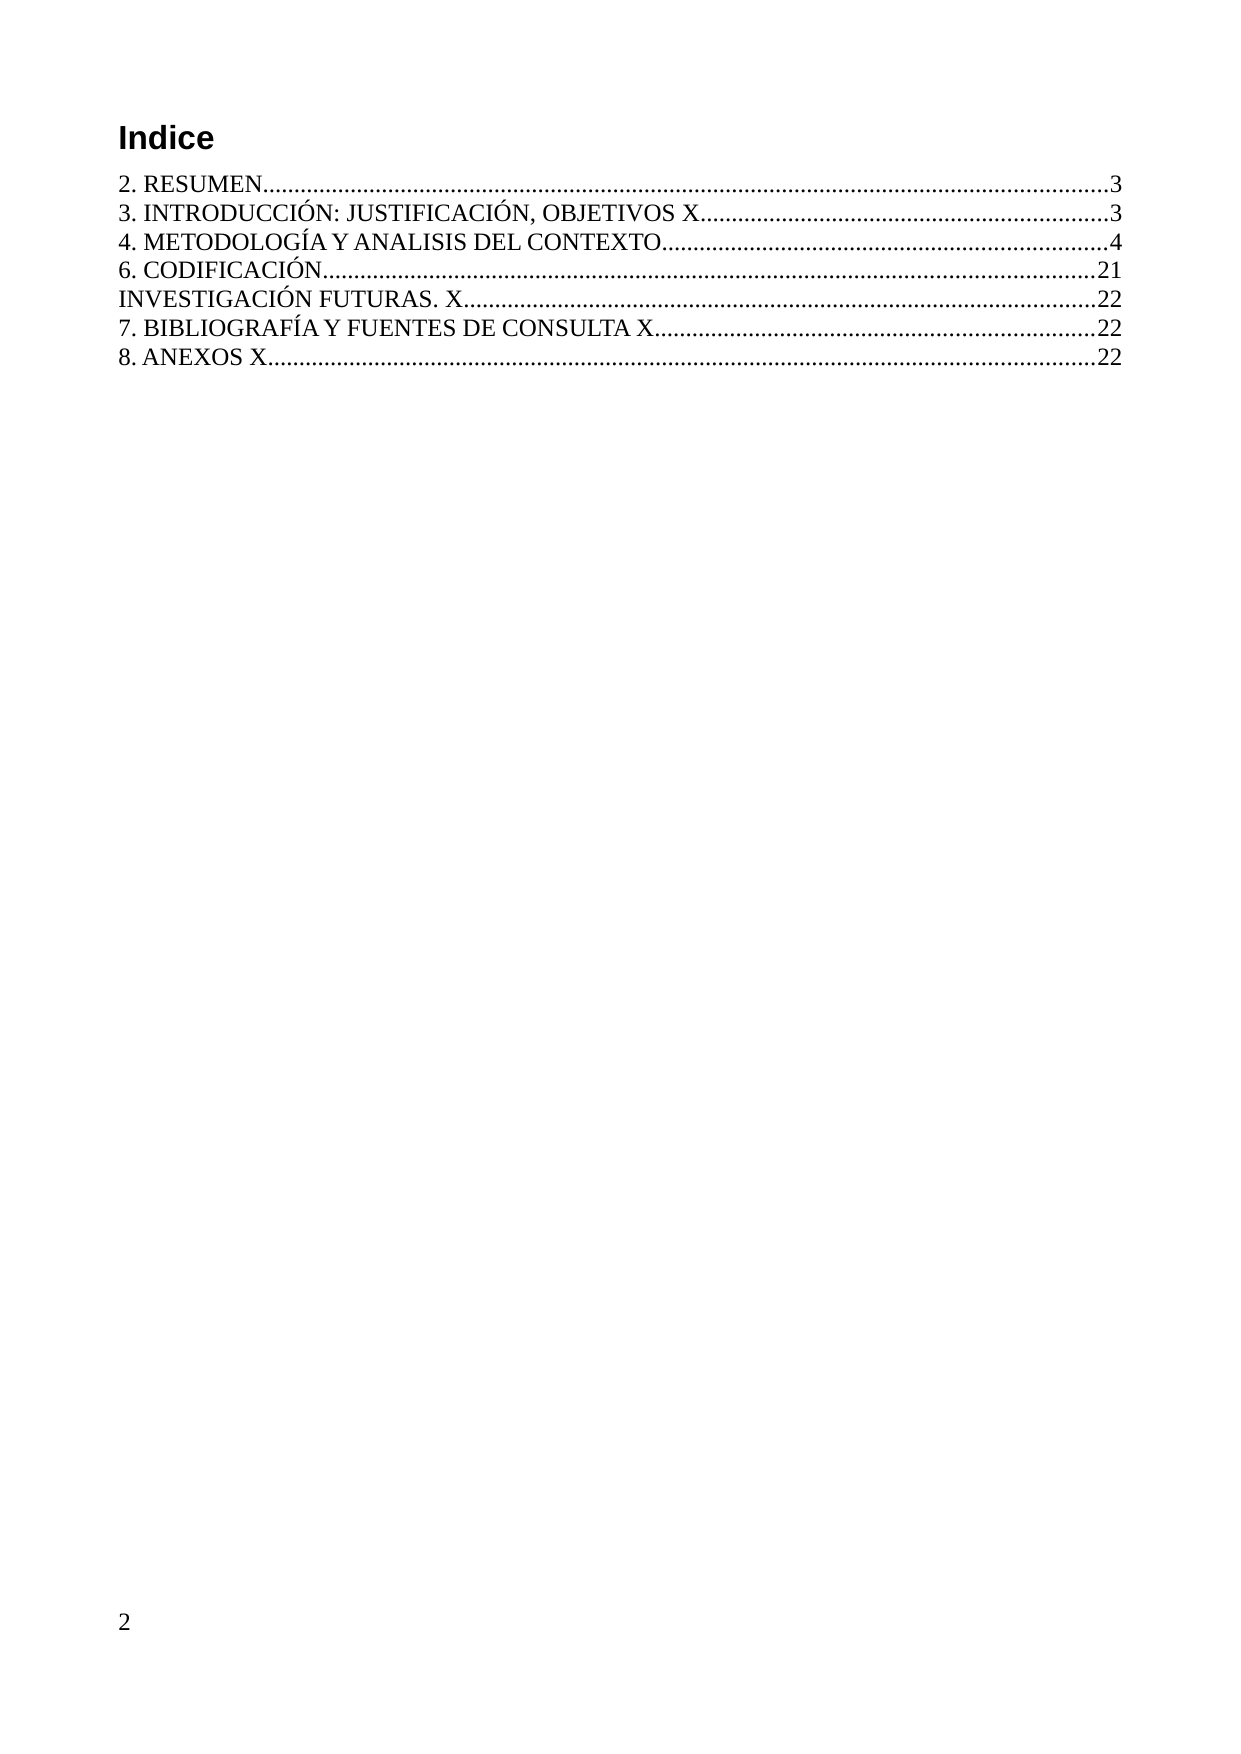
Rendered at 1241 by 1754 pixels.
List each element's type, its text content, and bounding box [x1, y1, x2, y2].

text 6. CODIFICACIÓN 21 [118, 255, 1122, 284]
subtitle Indice [118, 118, 1122, 157]
text 2. RESUMEN 3 [118, 169, 1122, 198]
text 8. ANEXOS X 22 [118, 342, 1122, 370]
text INVESTIGACIÓN FUTURAS. X 22 [118, 284, 1122, 313]
text 7. BIBLIOGRAFÍA Y FUENTES DE CONSULTA X 22 [118, 313, 1122, 342]
text 3. INTRODUCCIÓN: JUSTIFICACIÓN, OBJETIVOS X 3 [118, 198, 1122, 227]
text 4. METODOLOGÍA Y ANALISIS DEL CONTEXTO 4 [118, 227, 1122, 255]
